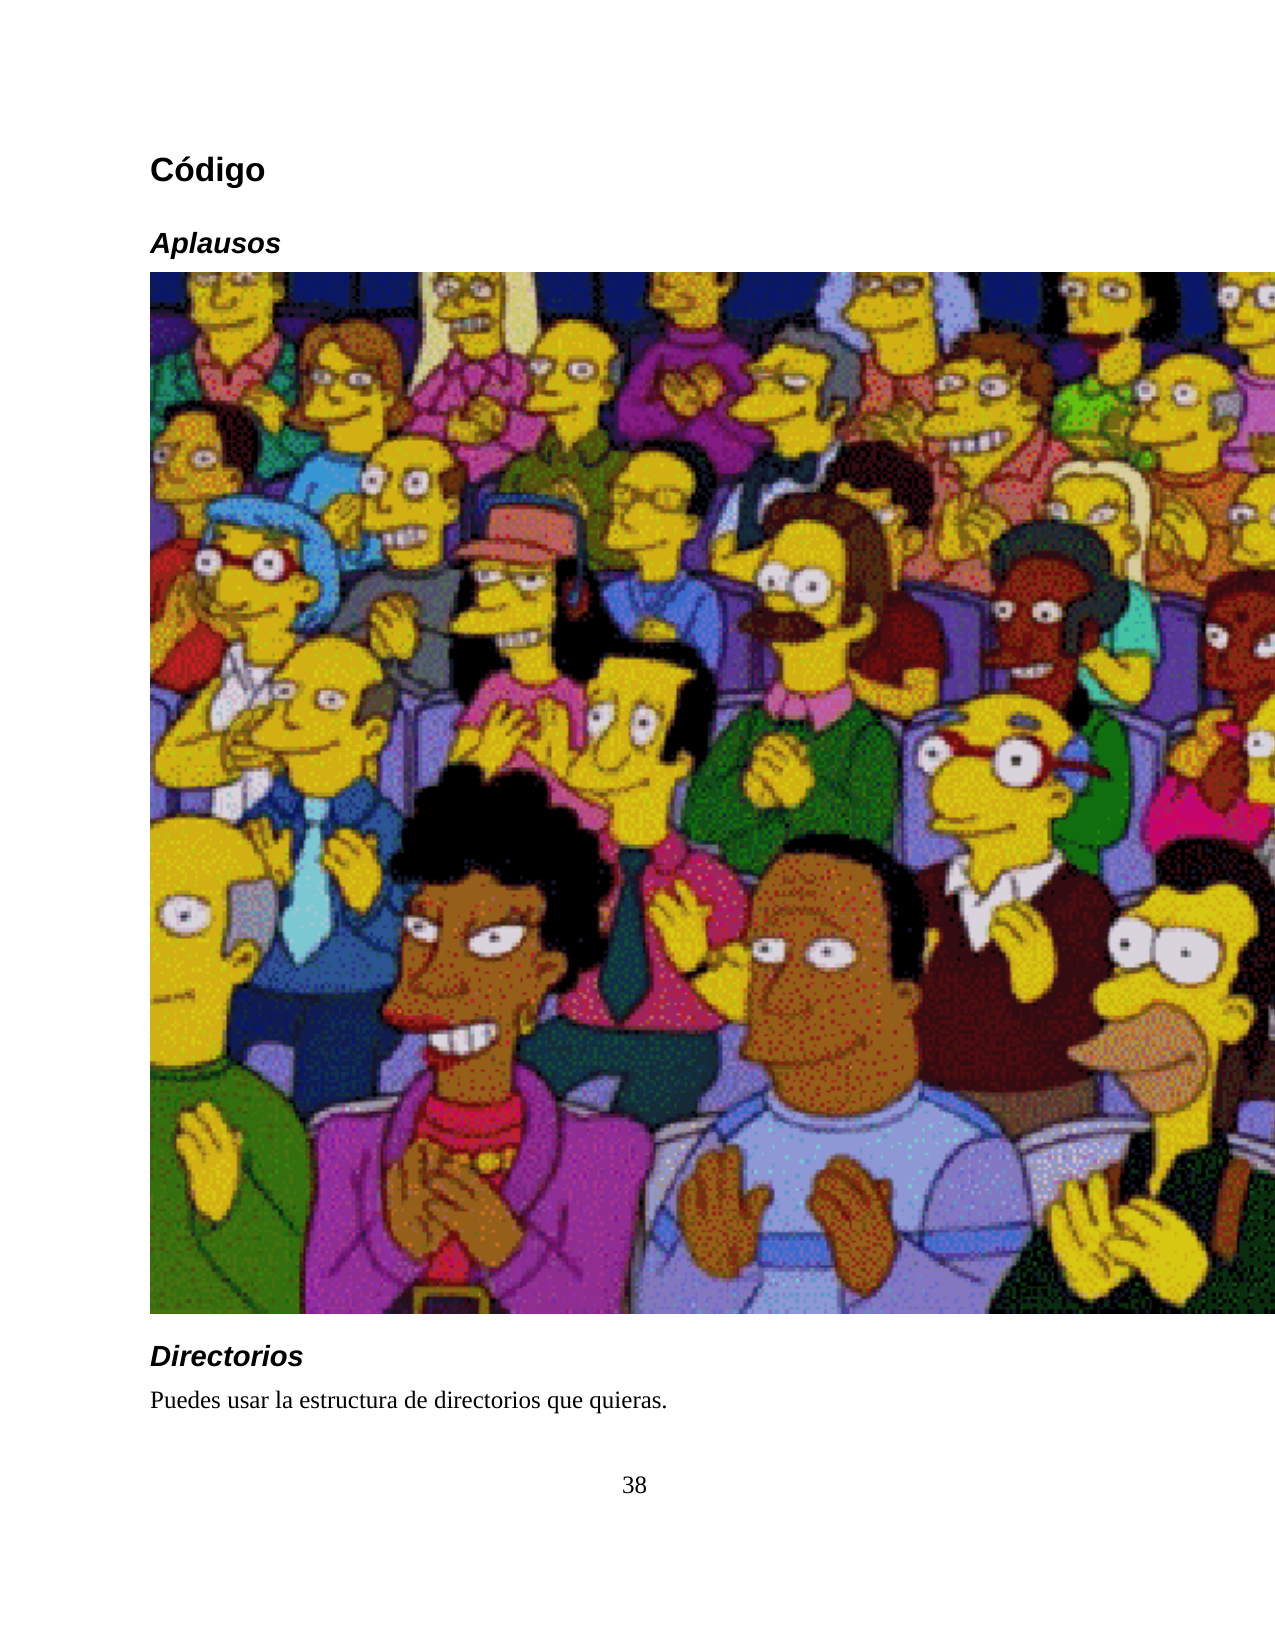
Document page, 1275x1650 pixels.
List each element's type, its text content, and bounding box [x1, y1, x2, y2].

subtitle Código [150, 150, 1125, 189]
subtitle Directorios [150, 1339, 1125, 1372]
subtitle Aplausos [150, 226, 1125, 260]
text Puedes usar la estructura de directorios que quieras. [150, 1385, 1125, 1414]
picture [150, 272, 1275, 1314]
